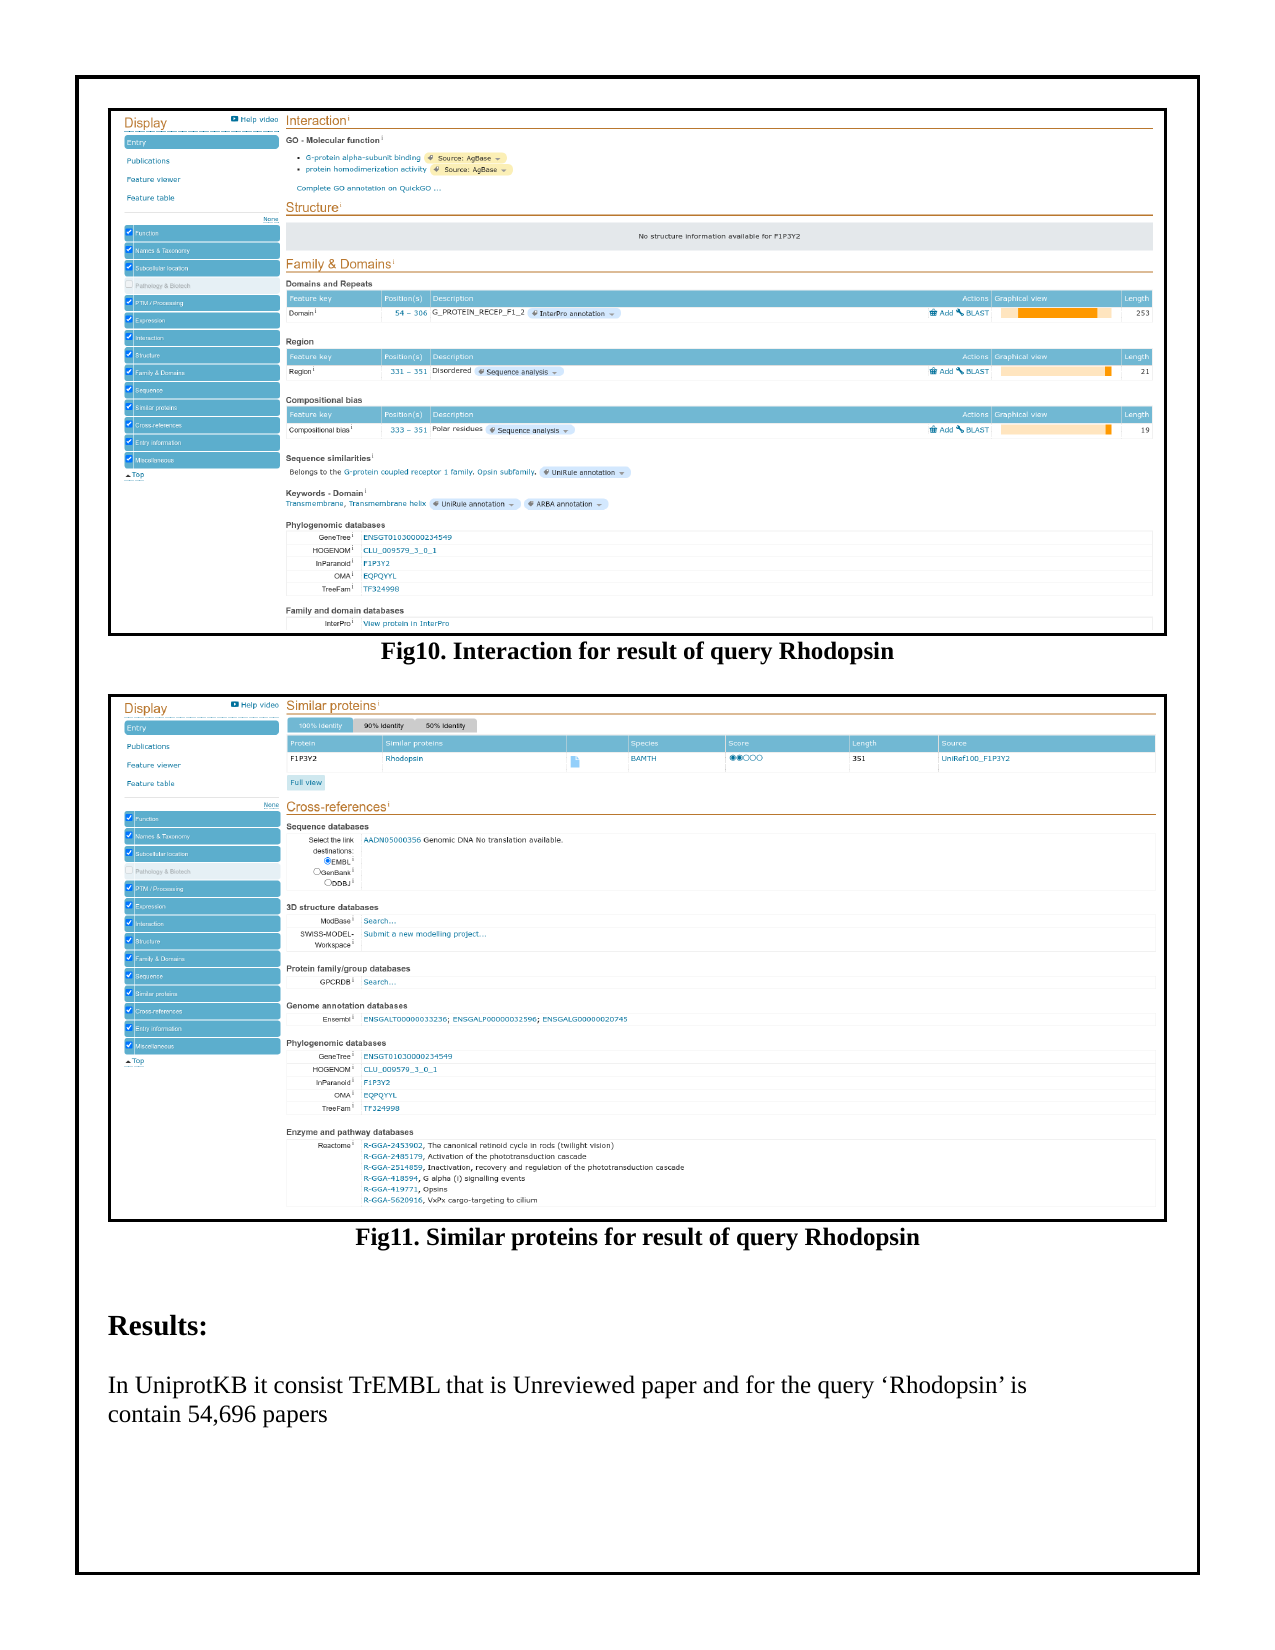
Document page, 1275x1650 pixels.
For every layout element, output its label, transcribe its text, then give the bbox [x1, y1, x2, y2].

text Fig11. Similar proteins for result of query Rhodopsin [108, 1222, 1167, 1251]
text [111, 697, 1164, 1219]
text contain 54,696 papers [108, 1399, 1167, 1428]
text In UniprotKB it consist TrEMBL that is Unreviewed paper and for the query ‘Rhodopsin’ is [108, 1370, 1167, 1399]
text [111, 111, 1164, 633]
picture [113, 113, 1162, 630]
text Results: [108, 1308, 1167, 1342]
picture [113, 699, 1162, 1216]
text Fig10. Interaction for result of query Rhodopsin [108, 636, 1167, 665]
